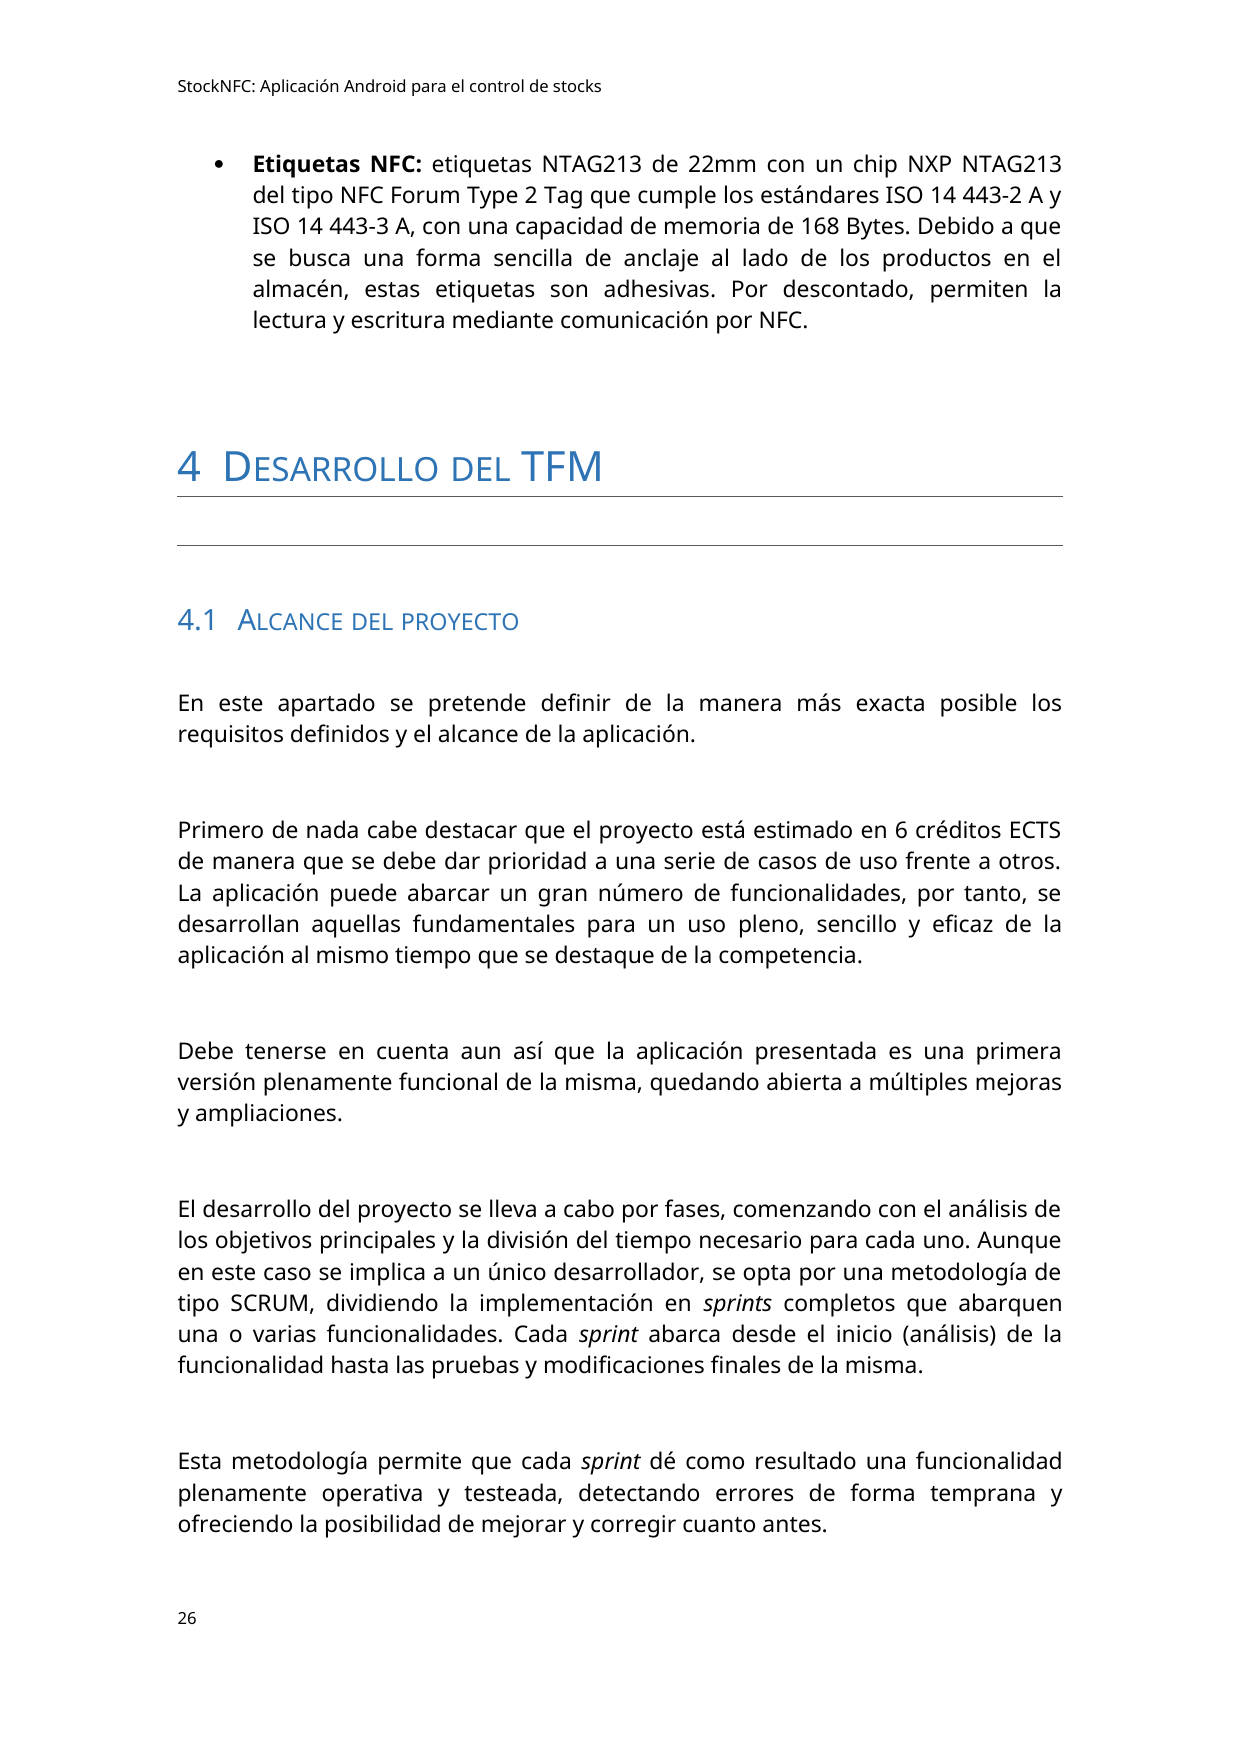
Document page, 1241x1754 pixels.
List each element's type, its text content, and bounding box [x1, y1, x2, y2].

subtitle Desarrollo del TFM [177, 437, 1063, 496]
subtitle Alcance del proyecto [177, 599, 1063, 639]
text Debe tenerse en cuenta aun así que la aplicación presentada es una primera versión plenamente funcional de la misma, quedando abierta a múltiples mejoras y ampliaciones. [177, 1035, 1063, 1128]
text Primero de nada cabe destacar que el proyecto está estimado en 6 créditos ECTS de manera que se debe dar prioridad a una serie de casos de uso frente a otros. La aplicación puede abarcar un gran número de funcionalidades, por tanto, se desarrollan aquellas fundamentales para un uso pleno, sencillo y eficaz de la aplicación al mismo tiempo que se destaque de la competencia. [177, 814, 1063, 970]
text En este apartado se pretende definir de la manera más exacta posible los requisitos definidos y el alcance de la aplicación. [177, 687, 1063, 749]
list Etiquetas NFC: etiquetas NTAG213 de 22mm con un chip NXP NTAG213 del tipo NFC Forum Type 2 Tag que cumple los estándares ISO 14 443-2 A y ISO 14 443-3 A, con una capacidad de memoria de 168 Bytes. Debido a que se busca una forma sencilla de anclaje al lado de los productos en el almacén, estas etiquetas son adhesivas. Por descontado, permiten la lectura y escritura mediante comunicación por NFC. [215, 148, 1063, 335]
text Esta metodología permite que cada sprint dé como resultado una funcionalidad plenamente operativa y testeada, detectando errores de forma temprana y ofreciendo la posibilidad de mejorar y corregir cuanto antes. [177, 1445, 1063, 1539]
text El desarrollo del proyecto se lleva a cabo por fases, comenzando con el análisis de los objetivos principales y la división del tiempo necesario para cada uno. Aunque en este caso se implica a un único desarrollador, se opta por una metodología de tipo SCRUM, dividiendo la implementación en sprints completos que abarquen una o varias funcionalidades. Cada sprint abarca desde el inicio (análisis) de la funcionalidad hasta las pruebas y modificaciones finales de la misma. [177, 1193, 1063, 1381]
